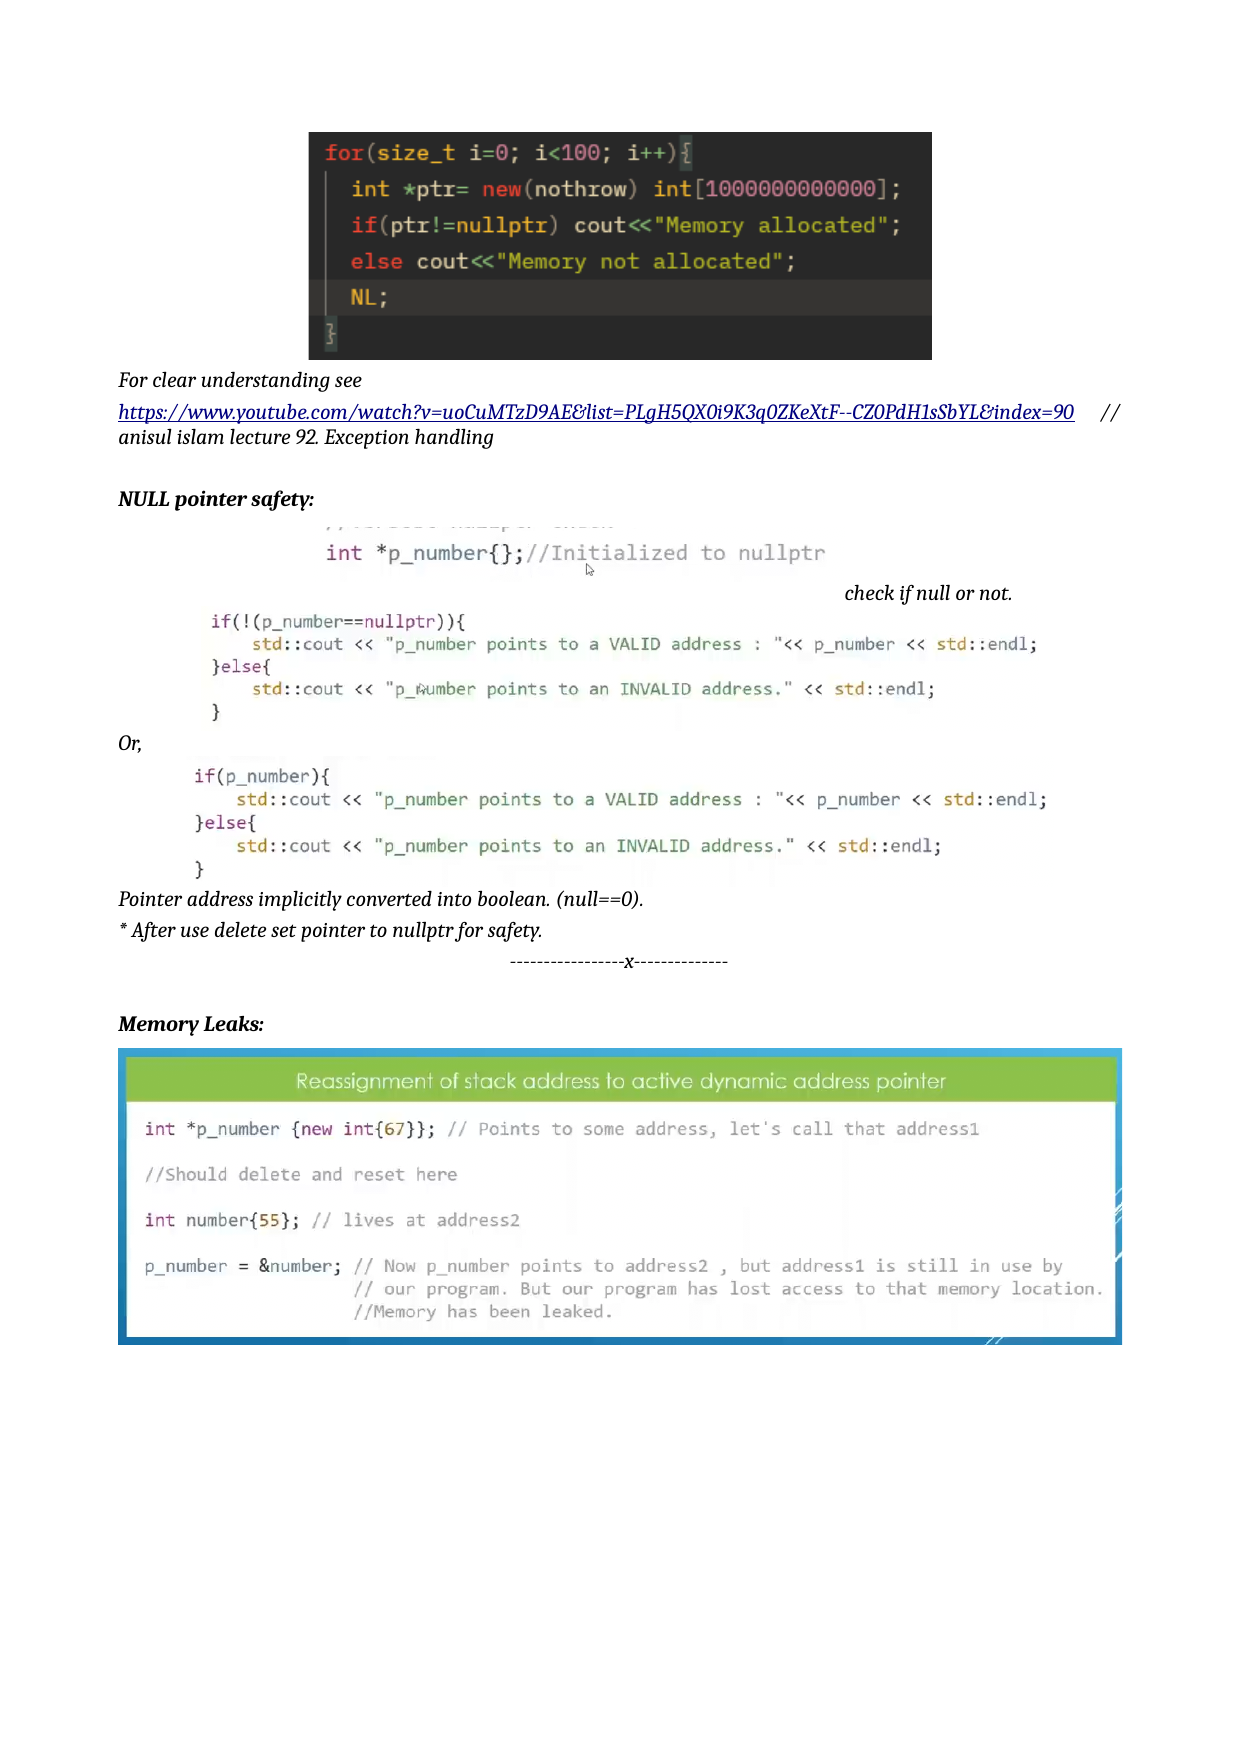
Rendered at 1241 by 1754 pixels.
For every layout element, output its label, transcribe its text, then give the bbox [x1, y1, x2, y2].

picture [186, 756, 1055, 887]
text check if null or not. [118, 581, 1122, 606]
text NULL pointer safety: [118, 487, 1122, 512]
picture [118, 1048, 1123, 1345]
text * After use delete set pointer to nullptr for safety. [118, 918, 1122, 943]
picture [313, 527, 845, 582]
text -----------------x-------------- [118, 949, 1122, 974]
text Or, [118, 612, 1122, 756]
picture [308, 132, 932, 360]
text For clear understanding see [118, 368, 1122, 393]
text https://www.youtube.com/watch?v=uoCuMTzD9AE&list=PLgH5QX0i9K3q0ZKeXtF--CZ0PdH1sSbYL&index=90 // anisul islam lecture 92. Exception handling [118, 399, 1122, 450]
text Pointer address implicitly converted into boolean. (null==0). [118, 762, 1122, 912]
text Memory Leaks: [118, 1011, 1122, 1037]
picture [201, 606, 1040, 731]
